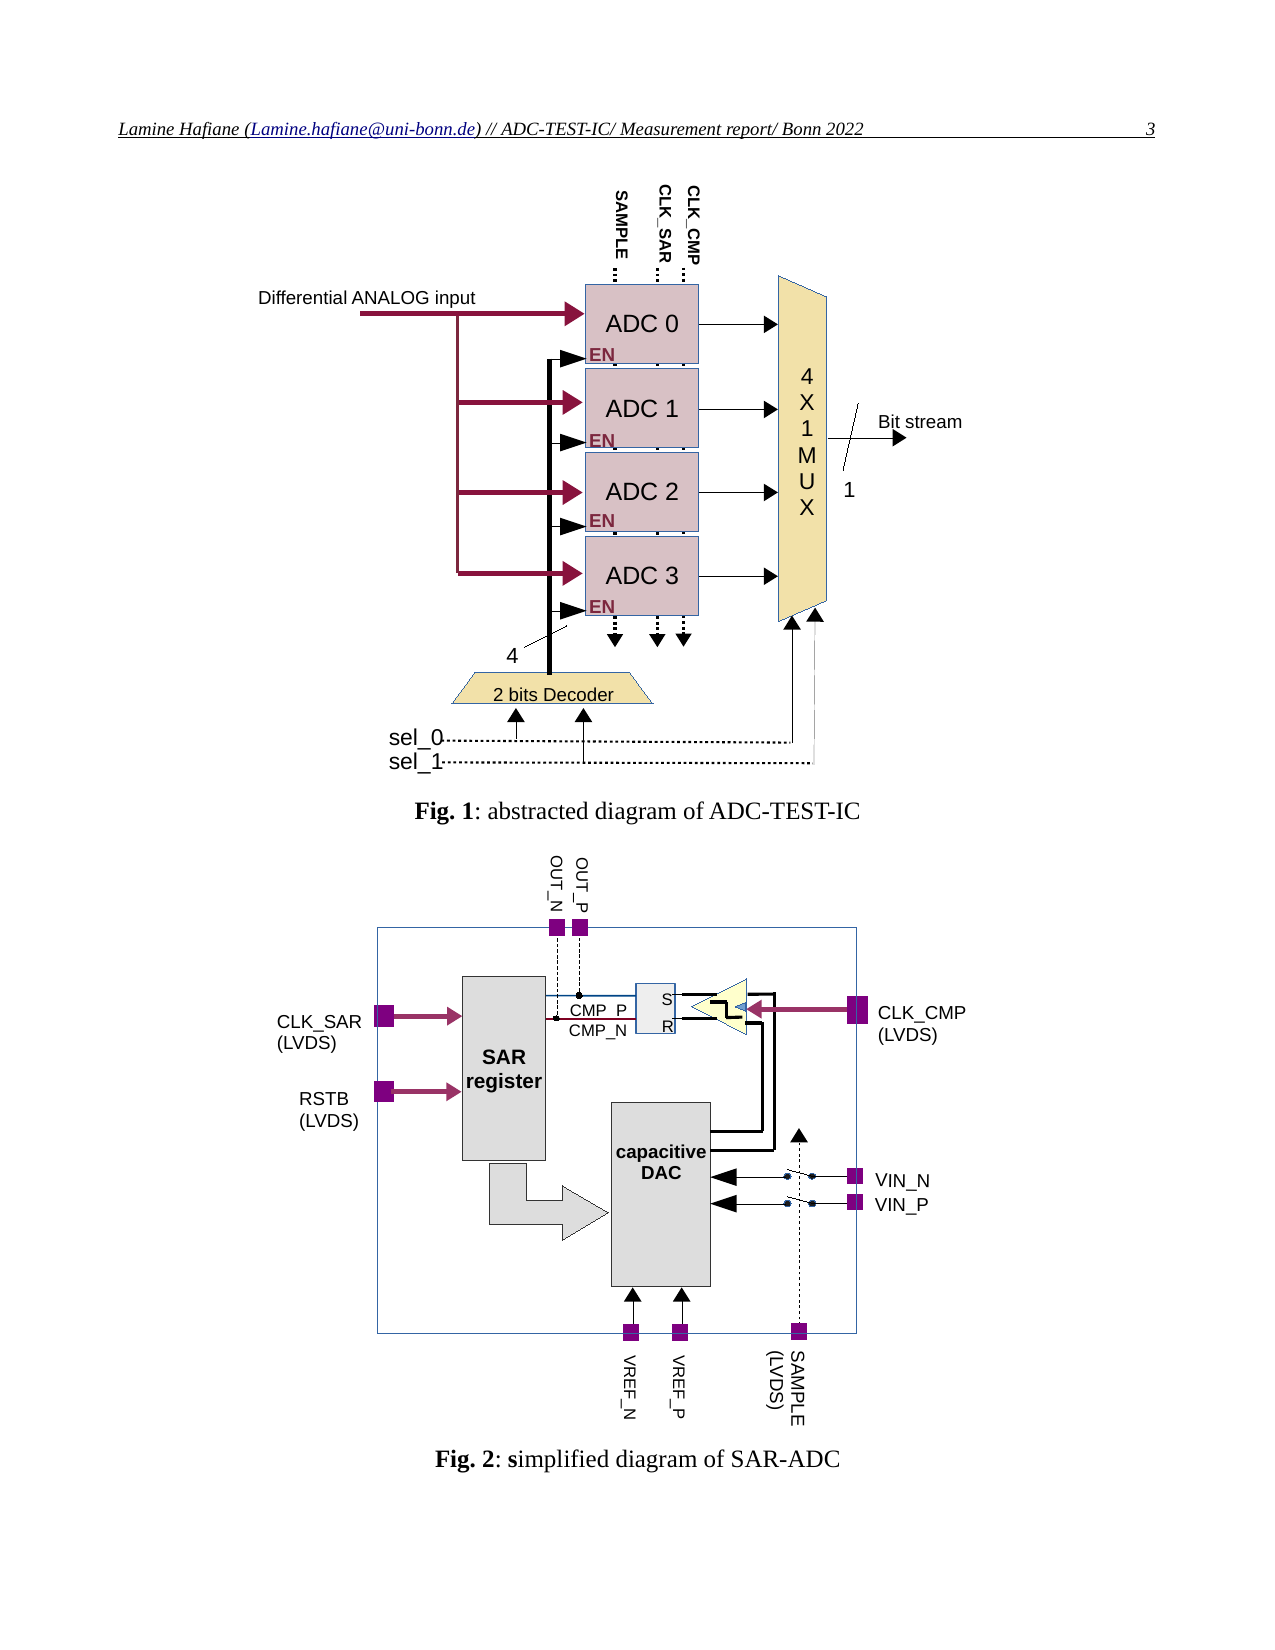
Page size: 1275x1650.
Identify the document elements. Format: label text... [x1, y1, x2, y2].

text Fig. 2: simplified diagram of SAR-ADC [118, 825, 1157, 1473]
text Fig. 1: abstracted diagram of ADC-TEST-IC [118, 169, 1157, 825]
